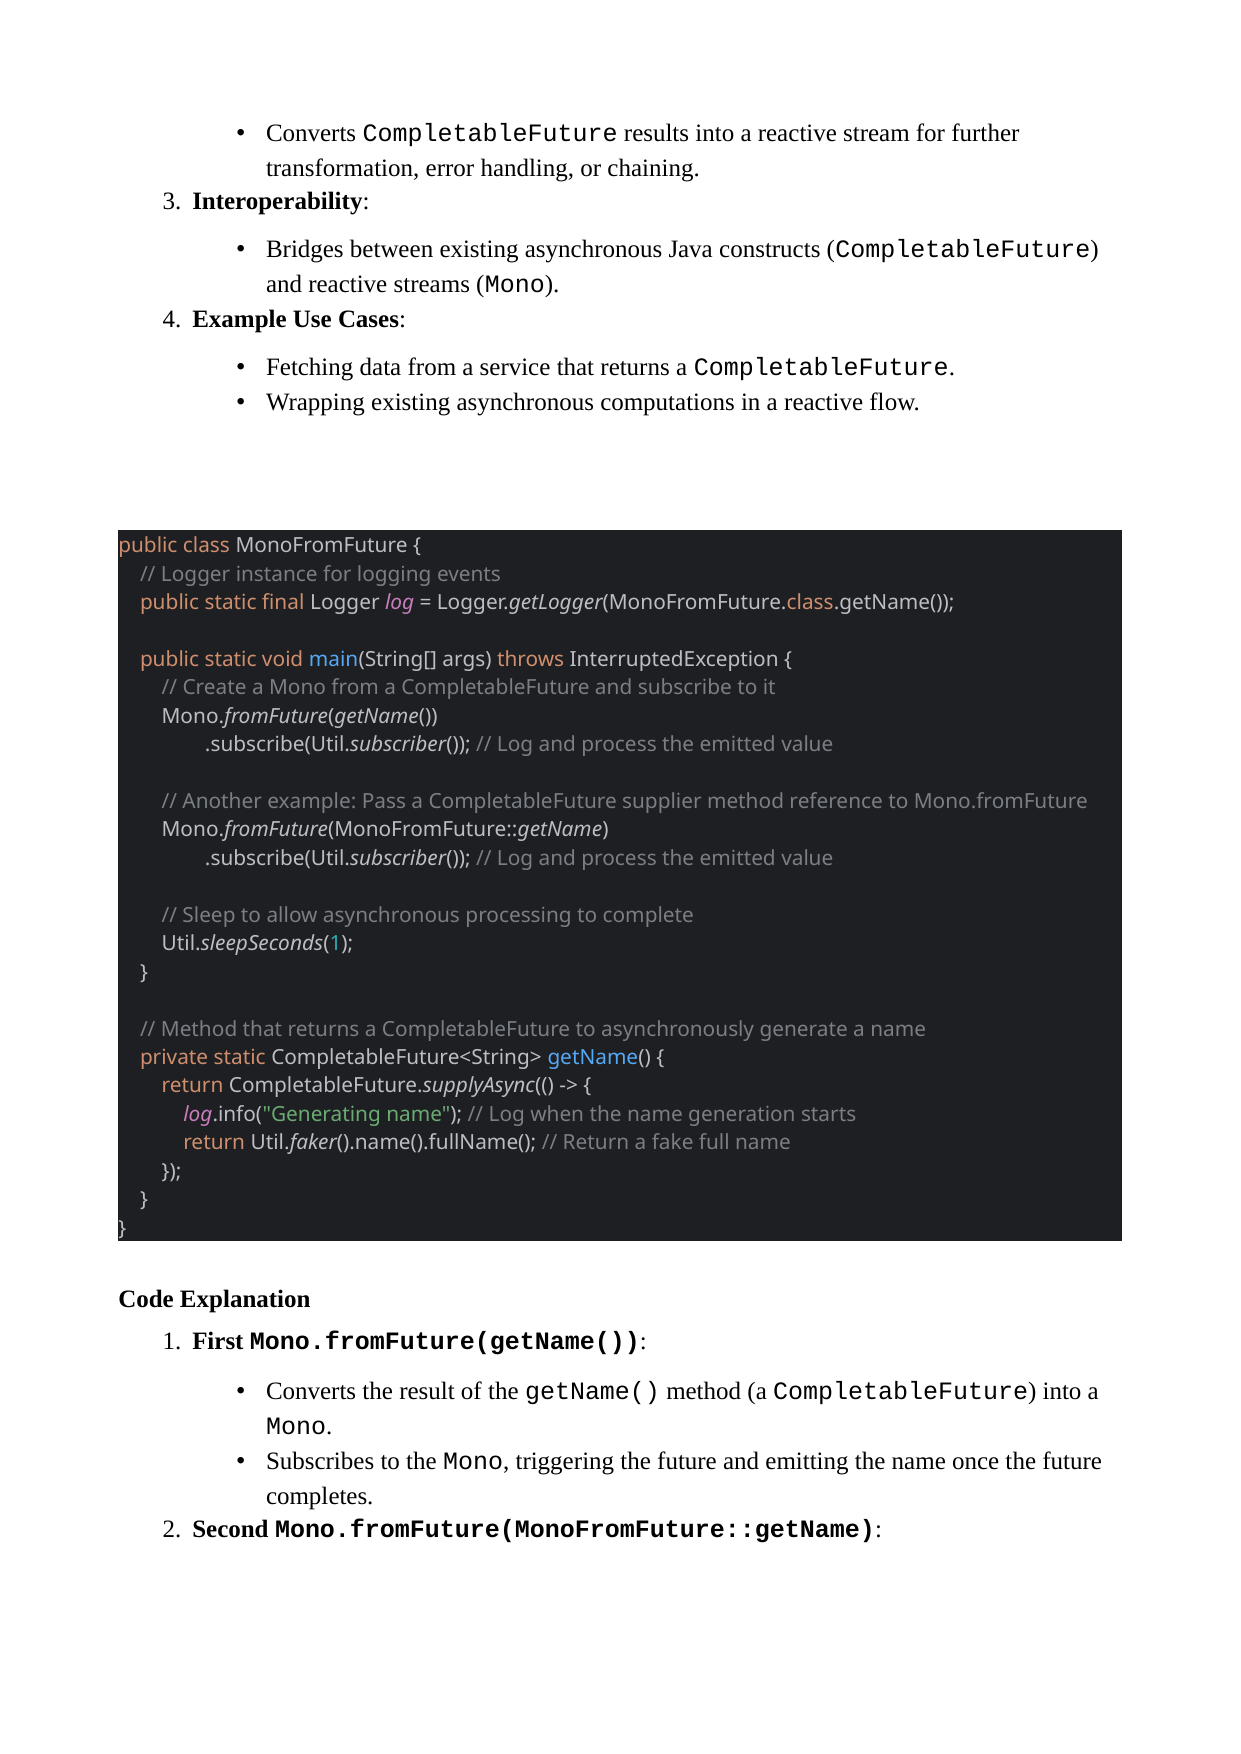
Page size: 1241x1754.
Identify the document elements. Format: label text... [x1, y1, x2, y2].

list Example Use Cases: [162, 304, 1122, 333]
list Second Mono.fromFuture(MonoFromFuture::getName): [162, 1514, 1122, 1545]
list Wrapping existing asynchronous computations in a reactive flow. [236, 387, 1122, 416]
text public class MonoFromFuture { // Logger instance for logging events public static final Logger log = Logger.getLogger(MonoFromFuture.class.getName()); public static void main(String[] args) throws InterruptedException { // Create a Mono from a CompletableFuture and subscribe to it Mono.fromFuture(getName()) .subscribe(Util.subscriber()); // Log and process the emitted value // Another example: Pass a CompletableFuture supplier method reference to Mono.fromFuture Mono.fromFuture(MonoFromFuture::getName) .subscribe(Util.subscriber()); // Log and process the emitted value // Sleep to allow asynchronous processing to complete Util.sleepSeconds(1); } // Method that returns a CompletableFuture to asynchronously generate a name private static CompletableFuture<String> getName() { return CompletableFuture.supplyAsync(() -> { log.info("Generating name"); // Log when the name generation starts return Util.faker().name().fullName(); // Return a fake full name }); } } [118, 530, 1122, 1241]
list First Mono.fromFuture(getName()): [162, 1326, 1122, 1357]
list Interoperability: [162, 186, 1122, 215]
list Fetching data from a service that returns a CompletableFuture. [236, 352, 1122, 383]
list Subscribes to the Mono, triggering the future and emitting the name once the future completes. [236, 1446, 1122, 1510]
list Converts CompletableFuture results into a reactive stream for further transformation, error handling, or chaining. [236, 118, 1122, 182]
list Bridges between existing asynchronous Java constructs (CompletableFuture) and reactive streams (Mono). [236, 234, 1122, 300]
subtitle Code Explanation [118, 1284, 1122, 1313]
list Converts the result of the getName() method (a CompletableFuture) into a Mono. [236, 1376, 1122, 1442]
